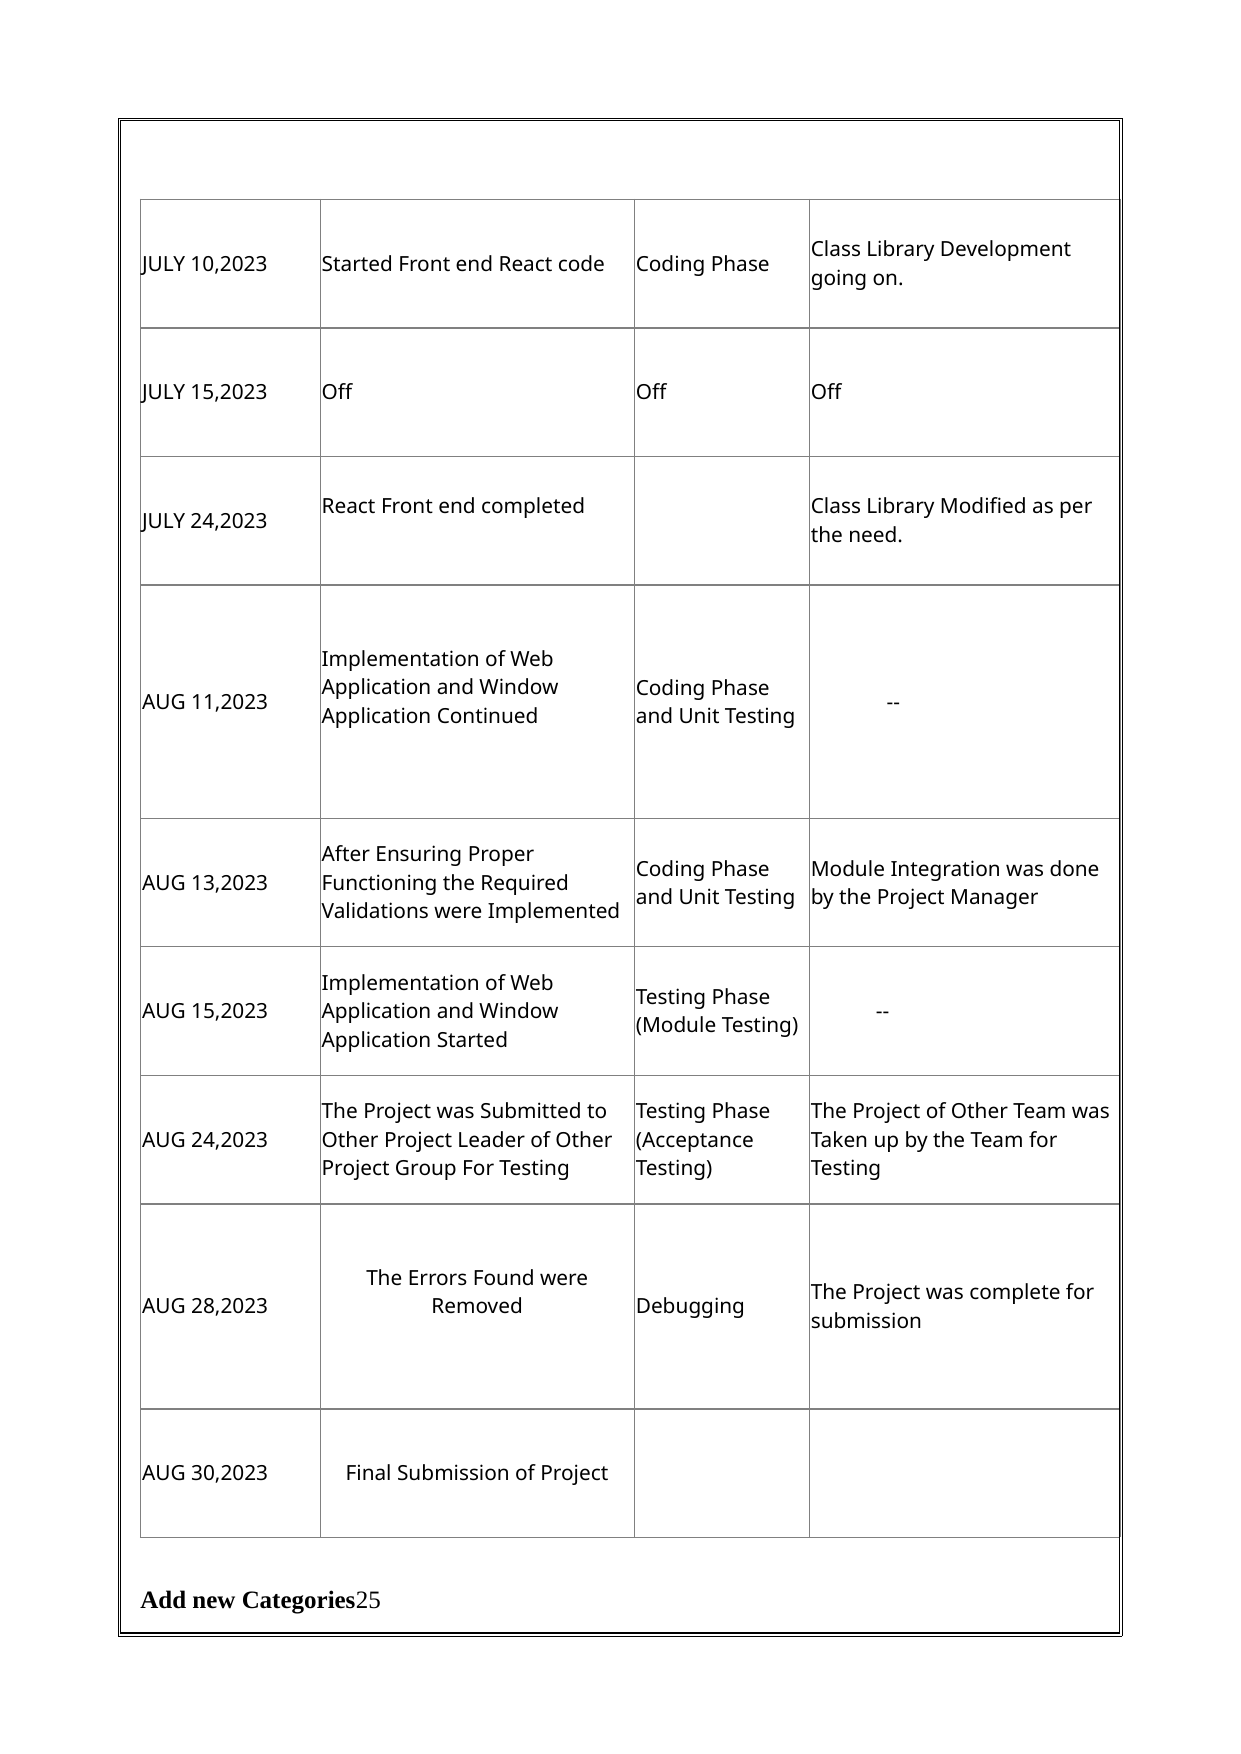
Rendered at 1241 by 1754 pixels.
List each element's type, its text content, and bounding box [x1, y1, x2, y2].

table_cell AUG 13,2023 [141, 819, 320, 946]
table_cell [635, 457, 809, 584]
table_cell Implementation of Web Application and Window Application Continued [321, 586, 634, 817]
table_cell The Project of Other Team was Taken up by the Team for Testing [810, 1076, 1119, 1203]
table_cell React Front end completed [321, 457, 634, 584]
table_cell Implementation of Web Application and Window Application Started [321, 947, 634, 1074]
table_cell The Errors Found were Removed [321, 1205, 634, 1408]
table_cell [635, 1410, 809, 1537]
table_cell AUG 28,2023 [141, 1205, 320, 1408]
table_cell JULY 10,2023 [141, 200, 320, 327]
table_cell AUG 30,2023 [141, 1410, 320, 1537]
table_cell After Ensuring Proper Functioning the Required Validations were Implemented [321, 819, 634, 946]
table_cell Off [635, 329, 809, 456]
table_cell JULY 24,2023 [141, 457, 320, 584]
table_cell Class Library Modified as per the need. [810, 457, 1119, 584]
table_cell -- [810, 947, 1119, 1074]
table_cell Coding Phase and Unit Testing [635, 819, 809, 946]
table_cell Started Front end React code [321, 200, 634, 327]
table_cell Testing Phase (Module Testing) [635, 947, 809, 1074]
table_cell Testing Phase (Acceptance Testing) [635, 1076, 809, 1203]
table_cell Class Library Development going on. [810, 200, 1119, 327]
table_cell AUG 15,2023 [141, 947, 320, 1074]
table_cell Coding Phase and Unit Testing [635, 586, 809, 817]
table_cell Module Integration was done by the Project Manager [810, 819, 1119, 946]
table_cell Final Submission of Project [321, 1410, 634, 1537]
table_cell Debugging [635, 1205, 809, 1408]
table_cell [810, 1410, 1119, 1537]
table_cell -- [810, 586, 1119, 817]
table_cell The Project was complete for submission [810, 1205, 1119, 1408]
table_cell The Project was Submitted to Other Project Leader of Other Project Group For Testing [321, 1076, 634, 1203]
table_cell AUG 24,2023 [141, 1076, 320, 1203]
table_cell JULY 15,2023 [141, 329, 320, 456]
table_cell Coding Phase [635, 200, 809, 327]
table_cell AUG 11,2023 [141, 586, 320, 817]
table_cell Off [321, 329, 634, 456]
table_cell Off [810, 329, 1119, 456]
